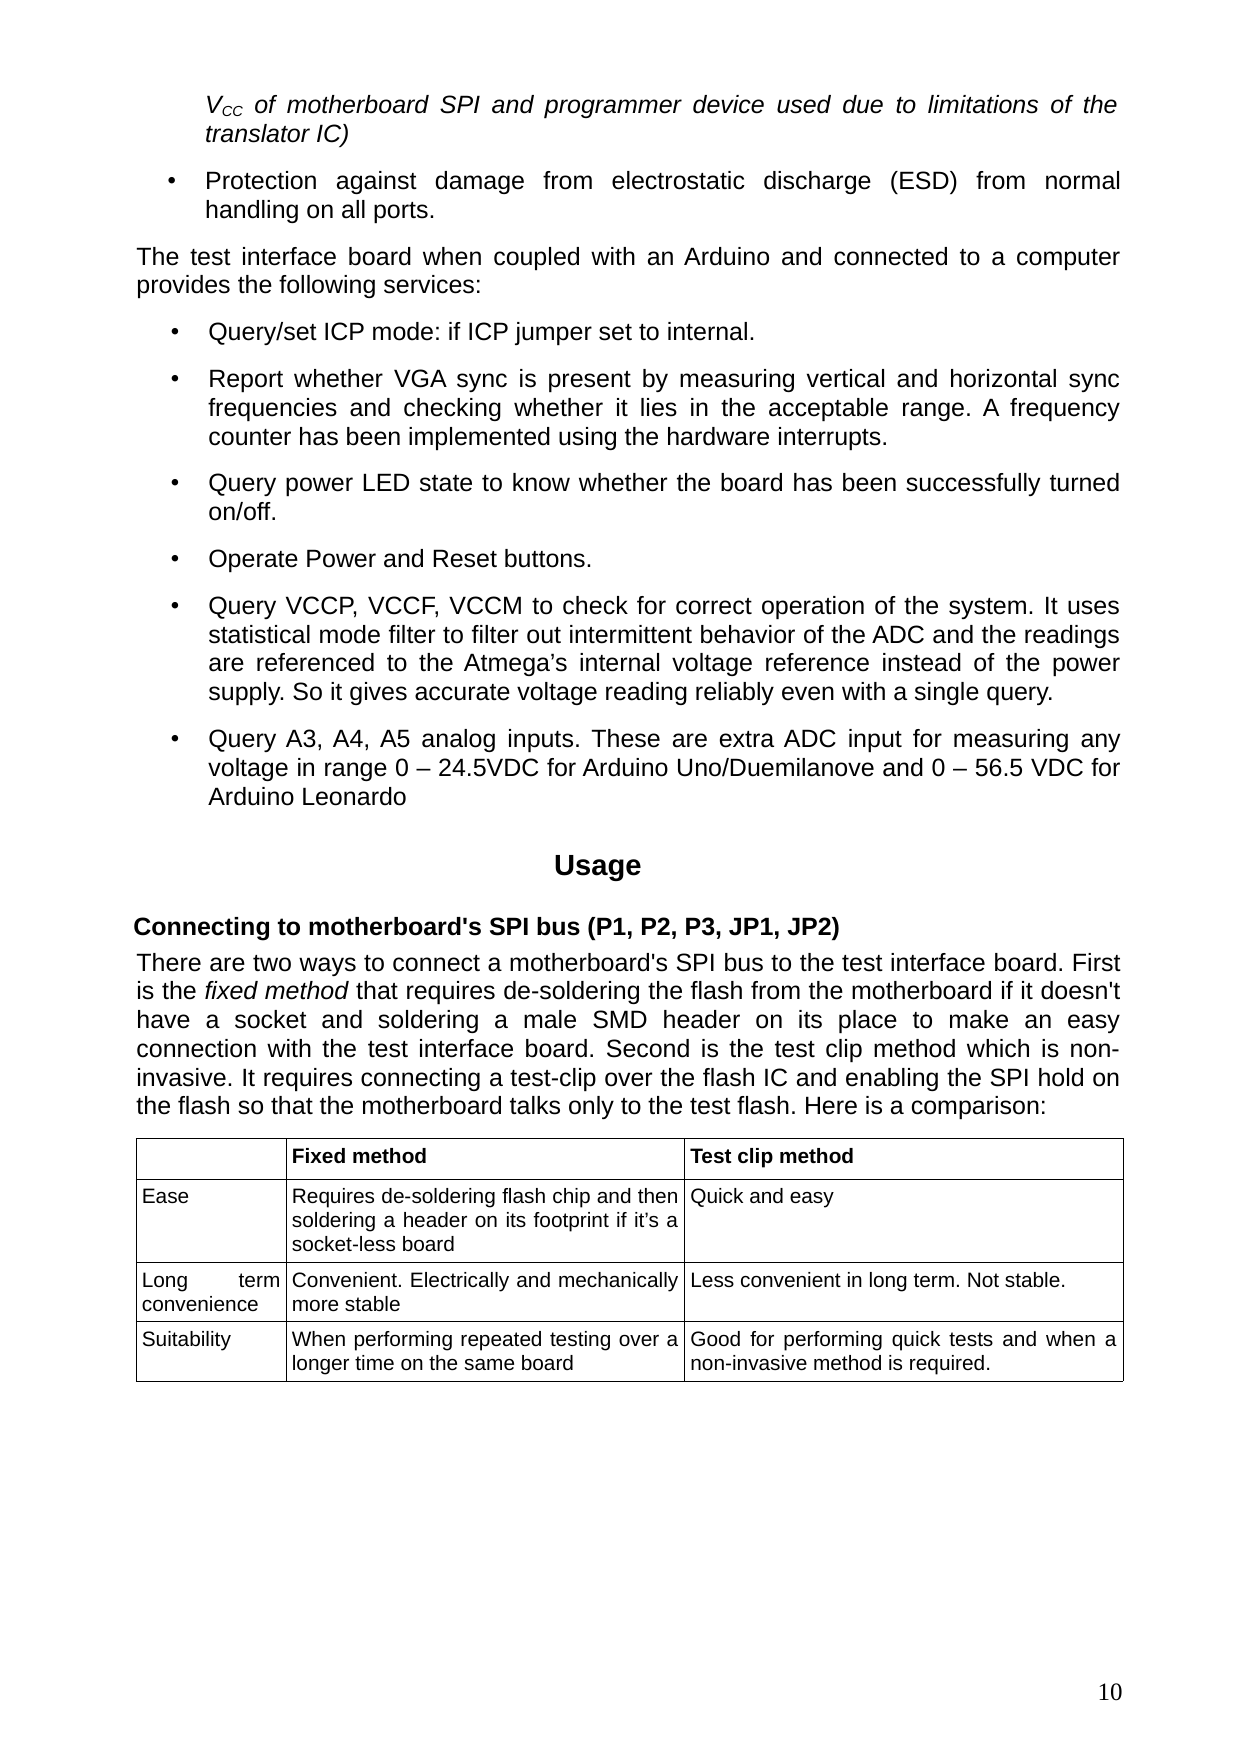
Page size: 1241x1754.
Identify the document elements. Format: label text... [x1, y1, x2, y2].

list Query VCCP, VCCF, VCCM to check for correct operation of the system. It uses statistical mode filter to filter out intermittent behavior of the ADC and the readings are referenced to the Atmega’s internal voltage reference instead of the power supply. So it gives accurate voltage reading reliably even with a single query. [171, 591, 1122, 706]
table_cell Good for performing quick tests and when a non-invasive method is required. [685, 1322, 1123, 1381]
list Query/set ICP mode: if ICP jumper set to internal. [171, 317, 1122, 346]
list Query power LED state to know whether the board has been successfully turned on/off. [171, 468, 1122, 526]
table_cell Less convenient in long term. Not stable. [685, 1263, 1123, 1321]
table_cell Quick and easy [685, 1180, 1123, 1262]
list Report whether VGA sync is present by measuring vertical and horizontal sync frequencies and checking whether it lies in the acceptable range. A frequency counter has been implemented using the hardware interrupts. [171, 364, 1122, 450]
list VCC of motherboard SPI and programmer device used due to limitations of the translator IC) [167, 90, 1122, 148]
subtitle Usage [130, 848, 1065, 881]
list Protection against damage from electrostatic discharge (ESD) from normal handling on all ports. [167, 166, 1122, 223]
list Operate Power and Reset buttons. [171, 544, 1122, 573]
subtitle Connecting to motherboard's SPI bus (P1, P2, P3, JP1, JP2) [133, 912, 1122, 941]
table_header Fixed method [287, 1139, 684, 1178]
text There are two ways to connect a motherboard's SPI bus to the test interface board. First is the fixed method that requires de-soldering the flash from the motherboard if it doesn't have a socket and soldering a male SMD header on its place to make an easy connection with the test interface board. Second is the test clip method which is non-invasive. It requires connecting a test-clip over the flash IC and enabling the SPI hold on the flash so that the motherboard talks only to the test flash. Here is a comparison: [136, 948, 1122, 1120]
table_cell Ease [137, 1180, 286, 1262]
text The test interface board when coupled with an Arduino and connected to a computer provides the following services: [136, 242, 1122, 299]
table_cell When performing repeated testing over a longer time on the same board [287, 1322, 684, 1381]
table_cell Suitability [137, 1322, 286, 1381]
table_header Test clip method [685, 1139, 1123, 1178]
table_cell Convenient. Electrically and mechanically more stable [287, 1263, 684, 1321]
list Query A3, A4, A5 analog inputs. These are extra ADC input for measuring any voltage in range 0 – 24.5VDC for Arduino Uno/Duemilanove and 0 – 56.5 VDC for Arduino Leonardo [171, 724, 1122, 810]
table_header [137, 1139, 286, 1178]
table_cell Requires de-soldering flash chip and then soldering a header on its footprint if it’s a socket-less board [287, 1180, 684, 1262]
table_cell Long term convenience [137, 1263, 286, 1321]
